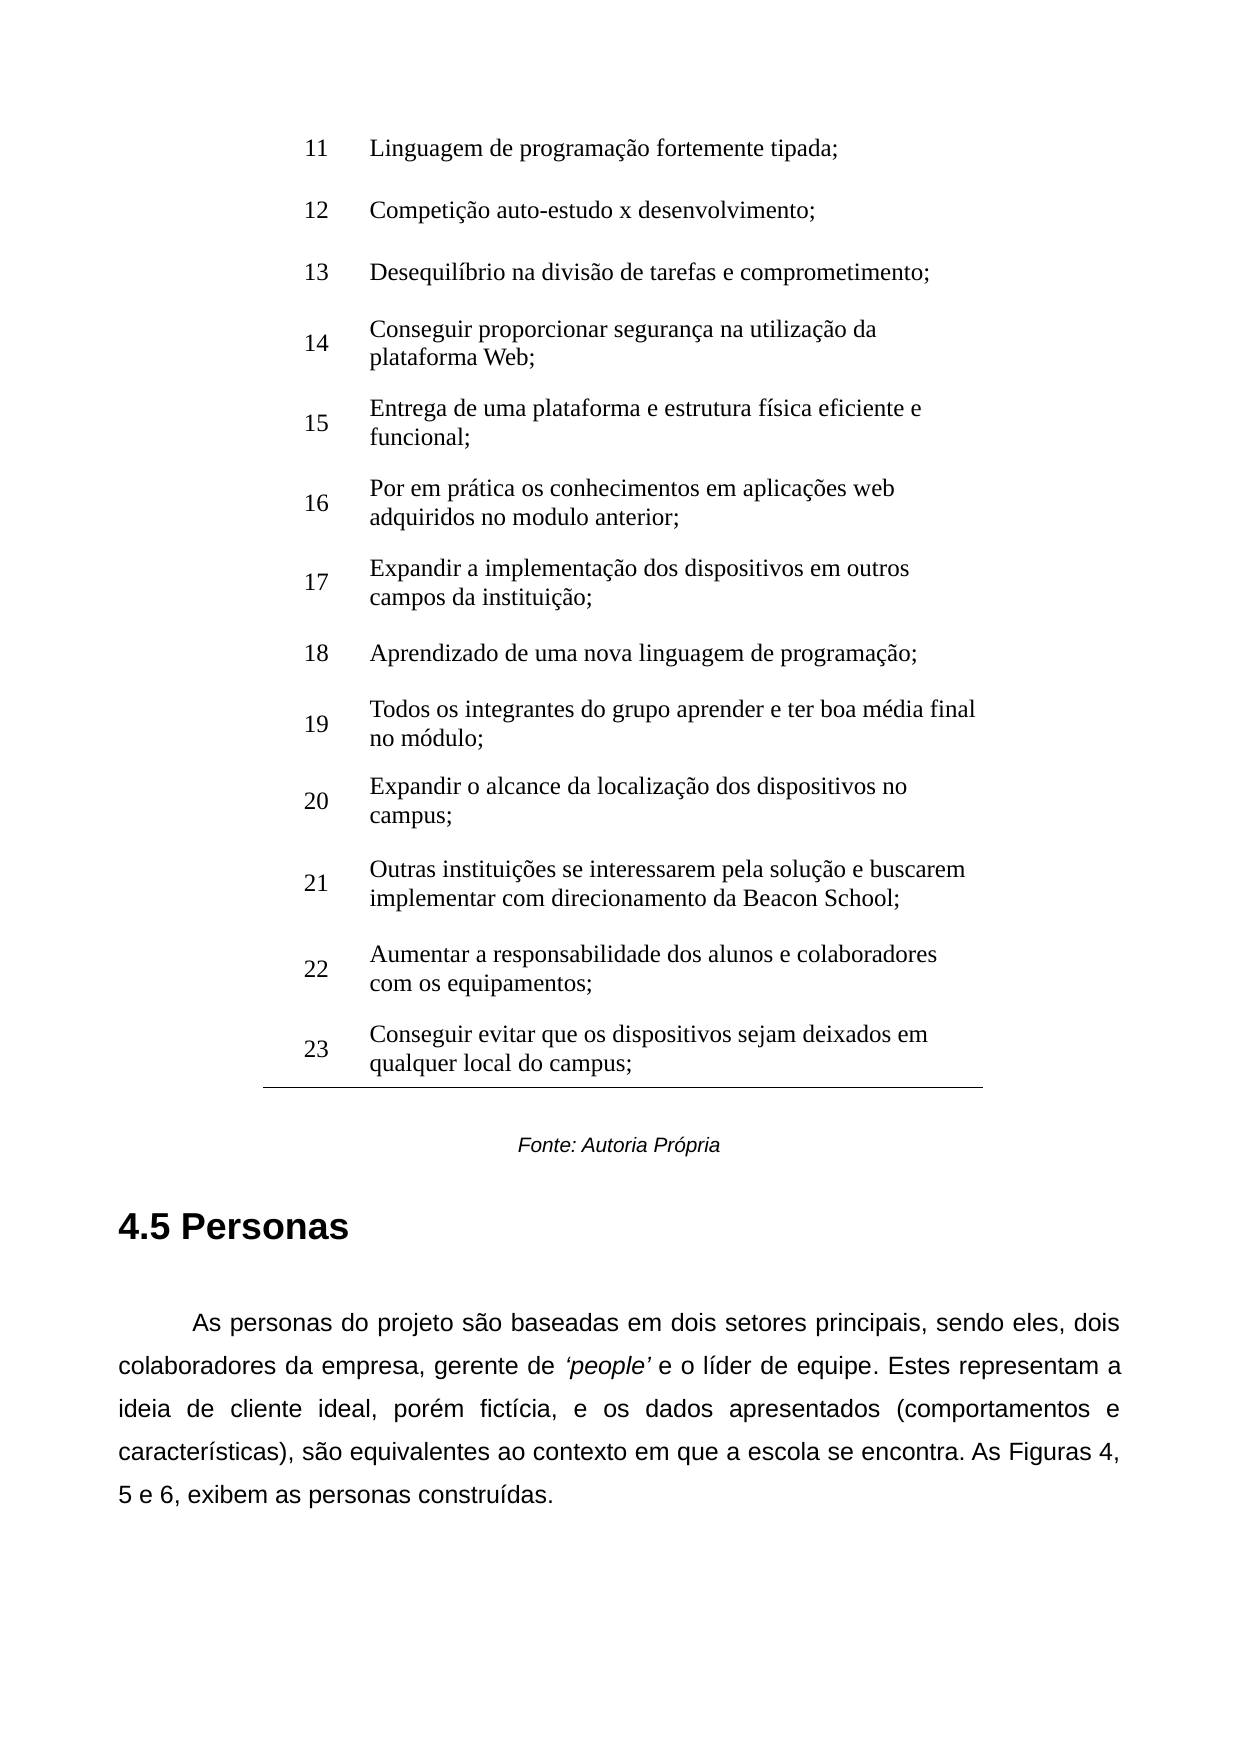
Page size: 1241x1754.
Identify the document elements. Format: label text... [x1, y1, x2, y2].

table_cell 13 [263, 242, 369, 301]
table_cell Expandir a implementação dos dispositivos em outros campos da instituição; [369, 544, 983, 620]
table_cell Conseguir evitar que os dispositivos sejam deixados em qualquer local do campus; [369, 1010, 983, 1087]
table_cell 21 [263, 839, 369, 927]
table_cell 17 [263, 544, 369, 620]
table_cell Competição auto-estudo x desenvolvimento; [369, 177, 983, 242]
table_cell 15 [263, 384, 369, 461]
table_cell Outras instituições se interessarem pela solução e buscarem implementar com direcionamento da Beacon School; [369, 839, 983, 927]
table_cell 14 [263, 301, 369, 384]
subtitle 4.5 Personas [118, 1204, 1122, 1247]
text As personas do projeto são baseadas em dois setores principais, sendo eles, dois colaboradores da empresa, gerente de ‘people’ e o líder de equipe. Estes representam a ideia de cliente ideal, porém fictícia, e os dados apresentados (comportamentos e características), são equivalentes ao contexto em que a escola se encontra. As Figuras 4, 5 e 6, exibem as personas construídas. [118, 1308, 1122, 1509]
table_cell Todos os integrantes do grupo aprender e ter boa média final no módulo; [369, 685, 983, 761]
table_cell Linguagem de programação fortemente tipada; [369, 118, 983, 177]
table_cell 11 [263, 118, 369, 177]
table_cell Aprendizado de uma nova linguagem de programação; [369, 620, 983, 685]
table_cell 23 [263, 1010, 369, 1087]
table_cell Expandir o alcance da localização dos dispositivos no campus; [369, 761, 983, 839]
table_cell 19 [263, 685, 369, 761]
table_cell Desequilíbrio na divisão de tarefas e comprometimento; [369, 242, 983, 301]
table_cell Aumentar a responsabilidade dos alunos e colaboradores com os equipamentos; [369, 927, 983, 1010]
table_cell 20 [263, 761, 369, 839]
table_cell Entrega de uma plataforma e estrutura física eficiente e funcional; [369, 384, 983, 461]
table_cell Conseguir proporcionar segurança na utilização da plataforma Web; [369, 301, 983, 384]
table_cell 16 [263, 461, 369, 544]
table_cell 12 [263, 177, 369, 242]
table_cell Por em prática os conhecimentos em aplicações web adquiridos no modulo anterior; [369, 461, 983, 544]
text Fonte: Autoria Própria [118, 1133, 1122, 1157]
table_cell 18 [263, 620, 369, 685]
table_cell 22 [263, 927, 369, 1010]
